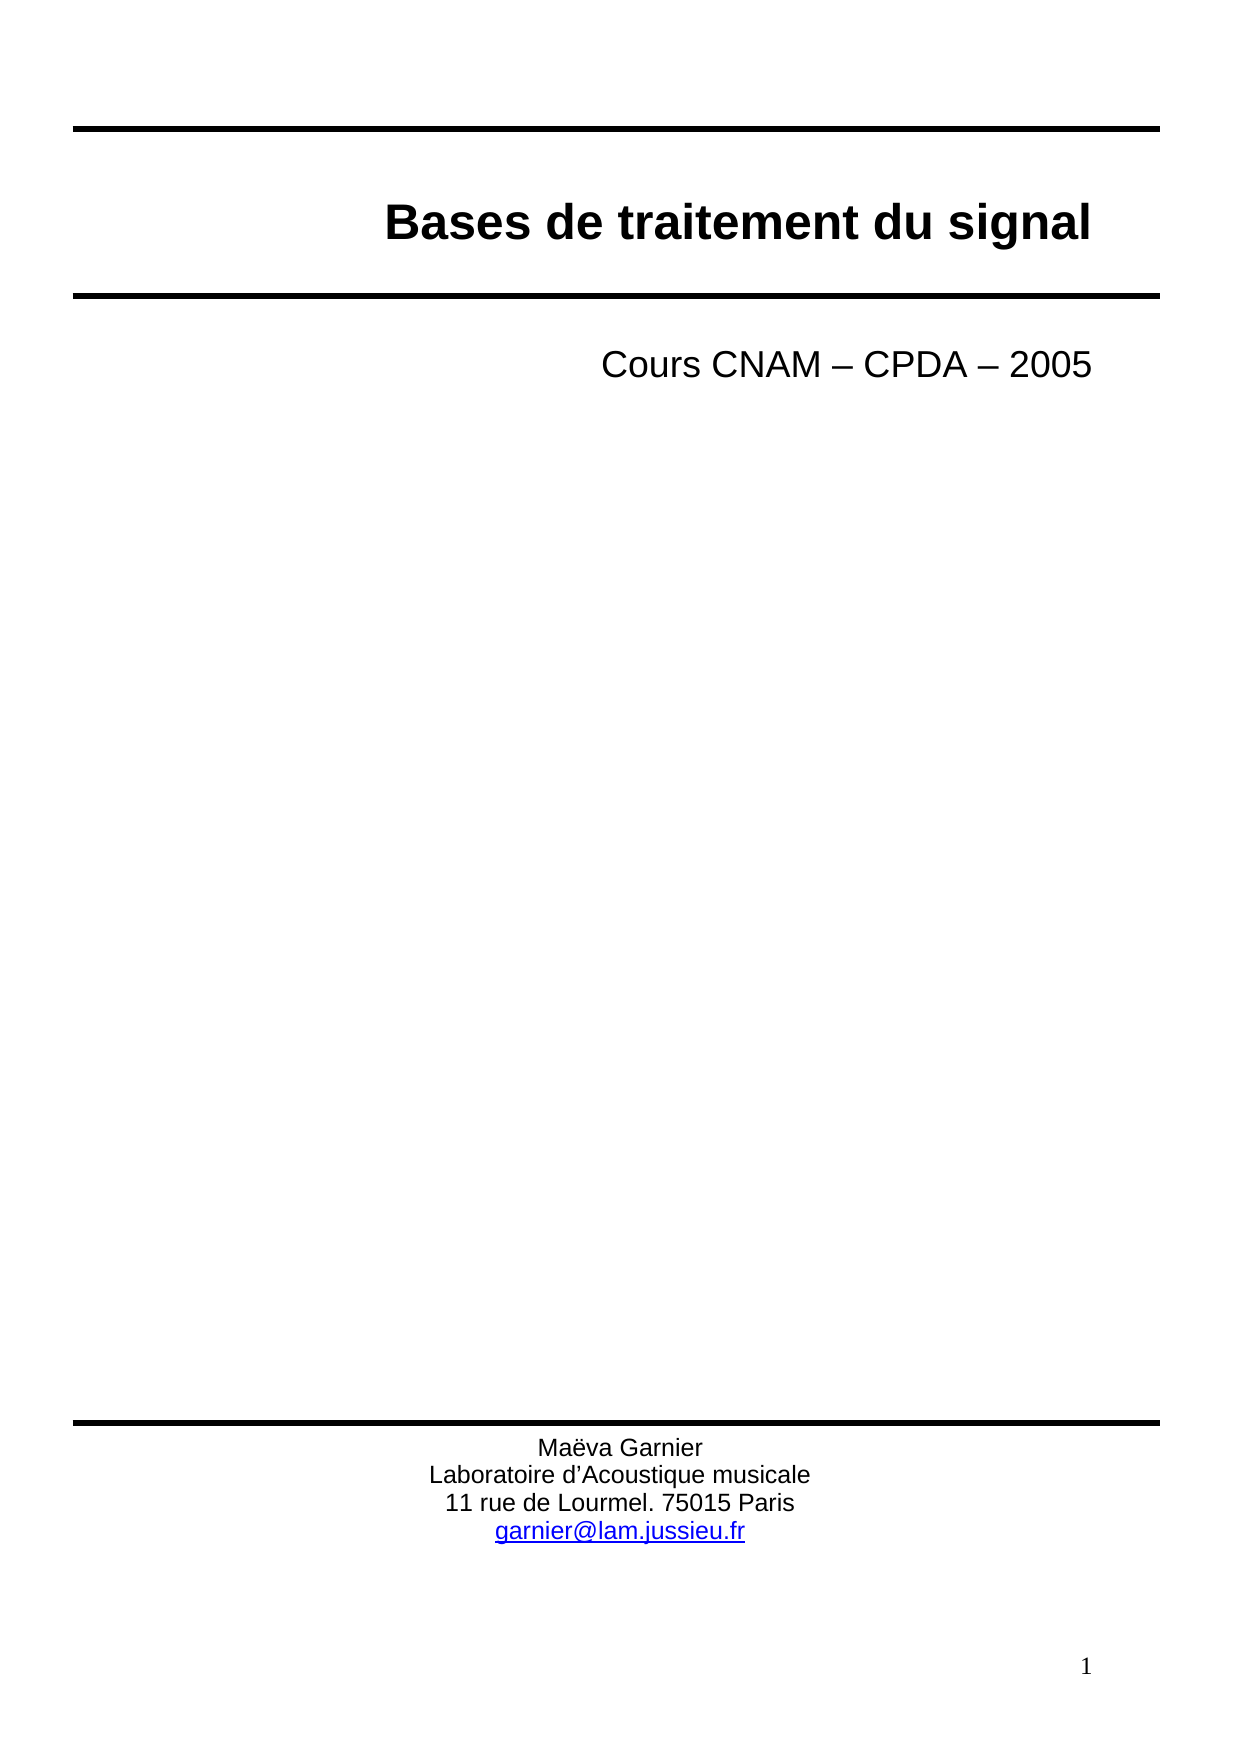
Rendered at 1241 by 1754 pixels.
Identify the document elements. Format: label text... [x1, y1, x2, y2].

subtitle Bases de traitement du signal [148, 194, 1092, 250]
text 11 rue de Lourmel. 75015 Paris [148, 1489, 1092, 1517]
text garnier@lam.jussieu.fr [148, 1517, 1092, 1545]
subtitle Cours CNAM – CPDA – 2005 [148, 343, 1092, 385]
text Laboratoire d’Acoustique musicale [148, 1461, 1092, 1489]
text Maëva Garnier [148, 1433, 1092, 1461]
